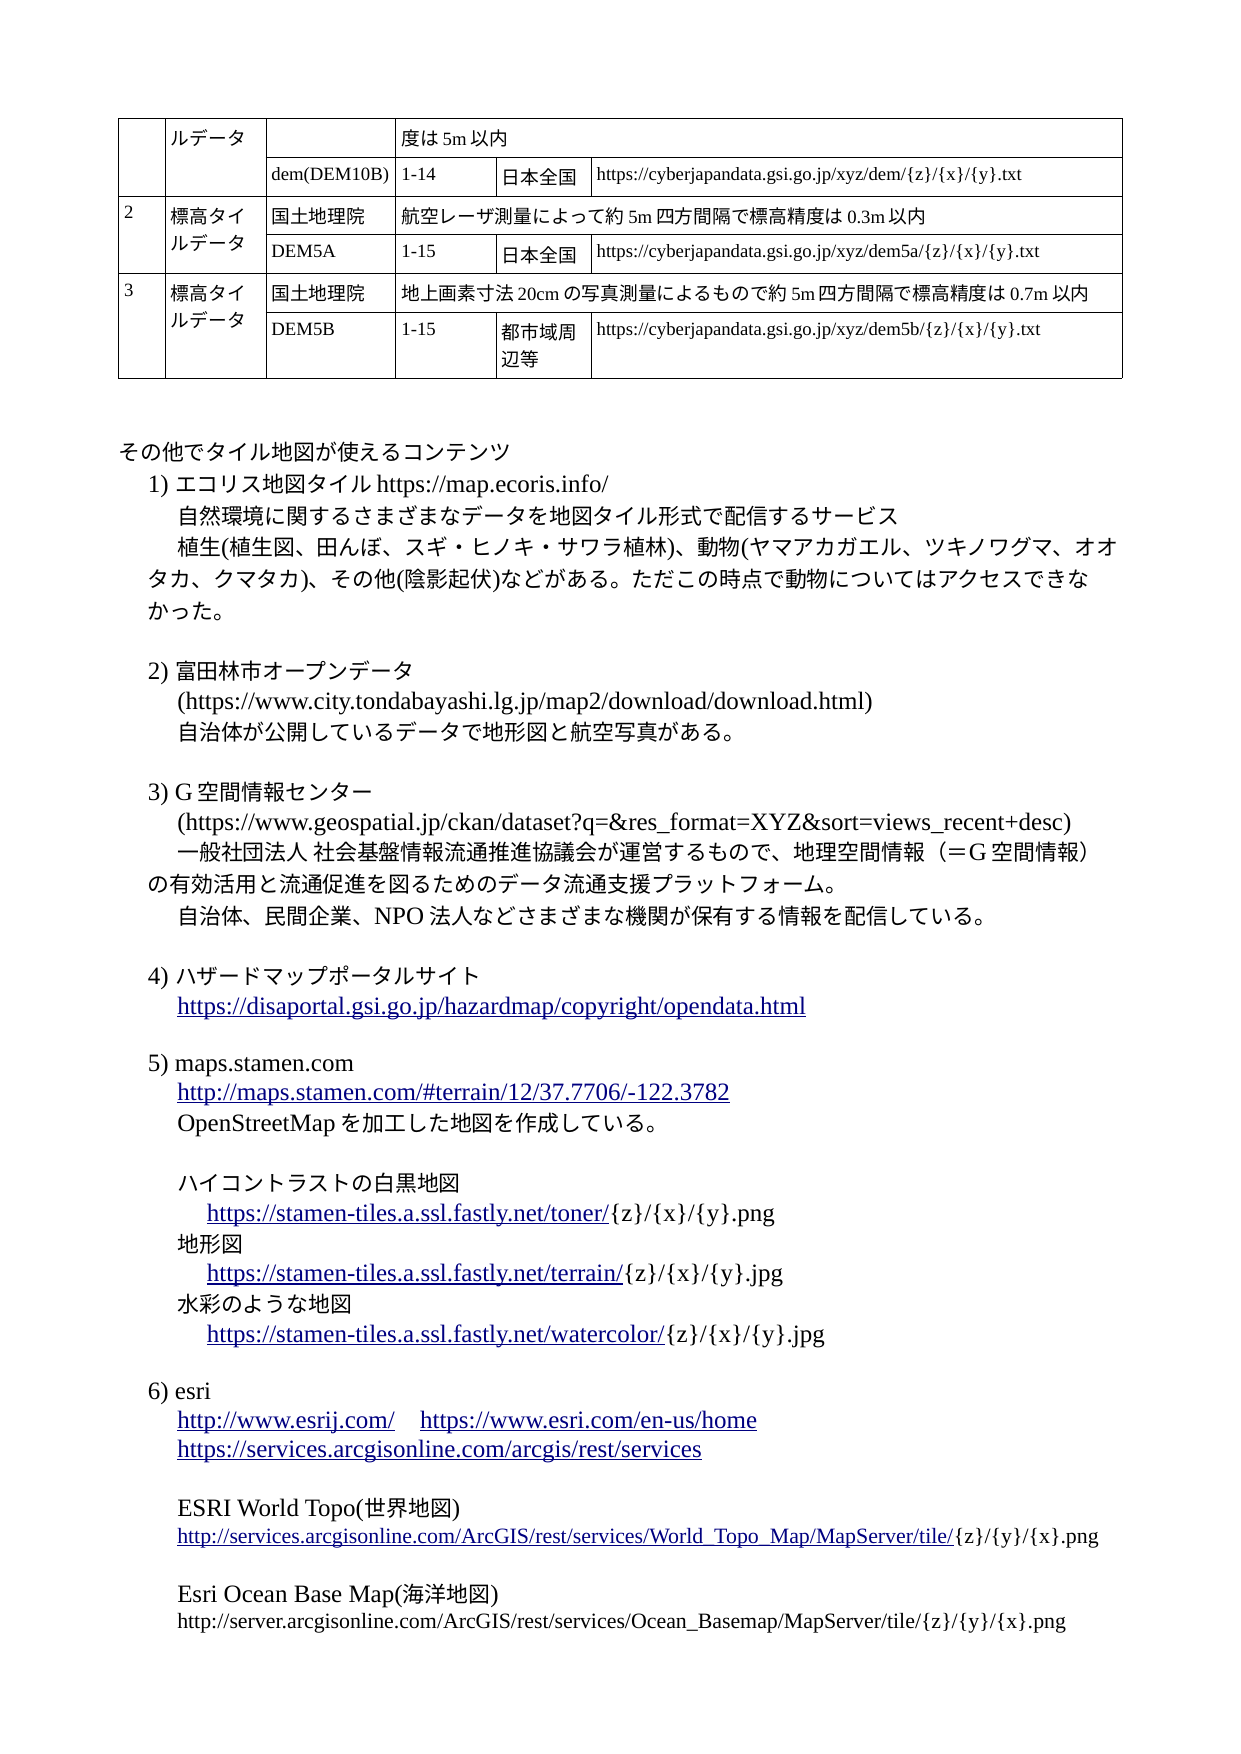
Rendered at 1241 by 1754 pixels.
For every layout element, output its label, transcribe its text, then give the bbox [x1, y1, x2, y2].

text 5) maps.stamen.com [118, 1048, 1122, 1077]
text その他でタイル地図が使えるコンテンツ [118, 435, 1122, 467]
table_cell 地上画素寸法20cmの写真測量によるもので約5m四方間隔で標高精度は0.7m以内 [396, 274, 1122, 312]
table_cell https://cyberjapandata.gsi.go.jp/xyz/dem5a/{z}/{x}/{y}.txt [592, 235, 1122, 273]
table_cell 航空レーザ測量によって約5m四方間隔で標高精度は0.3m以内 [396, 197, 1122, 234]
table_cell [267, 119, 395, 157]
text 2) 富田林市オープンデータ [118, 654, 1122, 686]
table_cell 日本全国 [497, 235, 591, 273]
text 4) ハザードマップポータルサイト [118, 959, 1122, 991]
table_cell 国土地理院 [267, 274, 395, 312]
text (https://www.city.tondabayashi.lg.jp/map2/download/download.html) [148, 686, 1122, 714]
table_cell 国土地理院 [267, 197, 395, 234]
text 自治体が公開しているデータで地形図と航空写真がある。 [148, 714, 1122, 746]
text 水彩のような地図 [148, 1287, 1122, 1319]
table_cell 標高タイルデータ [166, 274, 266, 378]
table_cell https://cyberjapandata.gsi.go.jp/xyz/dem5b/{z}/{x}/{y}.txt [592, 313, 1122, 378]
text (https://www.geospatial.jp/ckan/dataset?q=&res_format=XYZ&sort=views_recent+desc) [148, 807, 1122, 835]
table_cell https://cyberjapandata.gsi.go.jp/xyz/dem/{z}/{x}/{y}.txt [592, 158, 1122, 196]
text 一般社団法人 社会基盤情報流通推進協議会が運営するもので、地理空間情報（＝G空間情報）の有効活用と流通促進を図るためのデータ流通支援プラットフォーム。 [148, 835, 1122, 899]
text Esri Ocean Base Map(海洋地図) [148, 1577, 1122, 1608]
text ハイコントラストの白黒地図 [148, 1166, 1122, 1198]
text http://maps.stamen.com/#terrain/12/37.7706/-122.3782 [148, 1077, 1122, 1106]
table_cell 日本全国 [497, 158, 591, 196]
table_cell 度は5m以内 [396, 119, 1122, 157]
text https://services.arcgisonline.com/arcgis/rest/services [148, 1434, 1122, 1462]
table_cell 1-15 [396, 313, 496, 378]
text https://stamen-tiles.a.ssl.fastly.net/terrain/{z}/{x}/{y}.jpg [177, 1258, 1122, 1287]
table_cell DEM5A [267, 235, 395, 273]
text 地形図 [148, 1227, 1122, 1258]
text 3) G空間情報センター [118, 775, 1122, 807]
text 6) esri [118, 1376, 1122, 1405]
table_cell 1-15 [396, 235, 496, 273]
text http://services.arcgisonline.com/ArcGIS/rest/services/World_Topo_Map/MapServer/tile/{z}/{y}/{x}.png [148, 1523, 1122, 1548]
text https://disaportal.gsi.go.jp/hazardmap/copyright/opendata.html [148, 991, 1122, 1019]
text OpenStreetMapを加工した地図を作成している。 [148, 1106, 1122, 1137]
table_cell DEM5B [267, 313, 395, 378]
table_cell 標高タイルデータ [166, 197, 266, 273]
text 1) エコリス地図タイル https://map.ecoris.info/ [118, 467, 1122, 499]
table_cell ルデータ [166, 119, 266, 196]
table_cell 1-14 [396, 158, 496, 196]
text 自然環境に関するさまざまなデータを地図タイル形式で配信するサービス [148, 499, 1122, 530]
table_cell 2 [119, 197, 165, 273]
text https://stamen-tiles.a.ssl.fastly.net/watercolor/{z}/{x}/{y}.jpg [177, 1319, 1122, 1347]
text http://www.esrij.com/ https://www.esri.com/en-us/home [148, 1405, 1122, 1434]
text ESRI World Topo(世界地図) [148, 1491, 1122, 1523]
text 自治体、民間企業、NPO法人などさまざまな機関が保有する情報を配信している。 [148, 899, 1122, 930]
text https://stamen-tiles.a.ssl.fastly.net/toner/{z}/{x}/{y}.png [177, 1198, 1122, 1227]
text 植生(植生図、田んぼ、スギ・ヒノキ・サワラ植林)、動物(ヤマアカガエル、ツキノワグマ、オオタカ、クマタカ)、その他(陰影起伏)などがある。ただこの時点で動物についてはアクセスできなかった。 [148, 530, 1122, 625]
table_cell dem(DEM10B) [267, 158, 395, 196]
table_cell 都市域周辺等 [497, 313, 591, 378]
table_cell 3 [119, 274, 165, 378]
text http://server.arcgisonline.com/ArcGIS/rest/services/Ocean_Basemap/MapServer/tile/{z}/{y}/{x}.png [148, 1608, 1122, 1634]
table_cell [119, 119, 165, 196]
